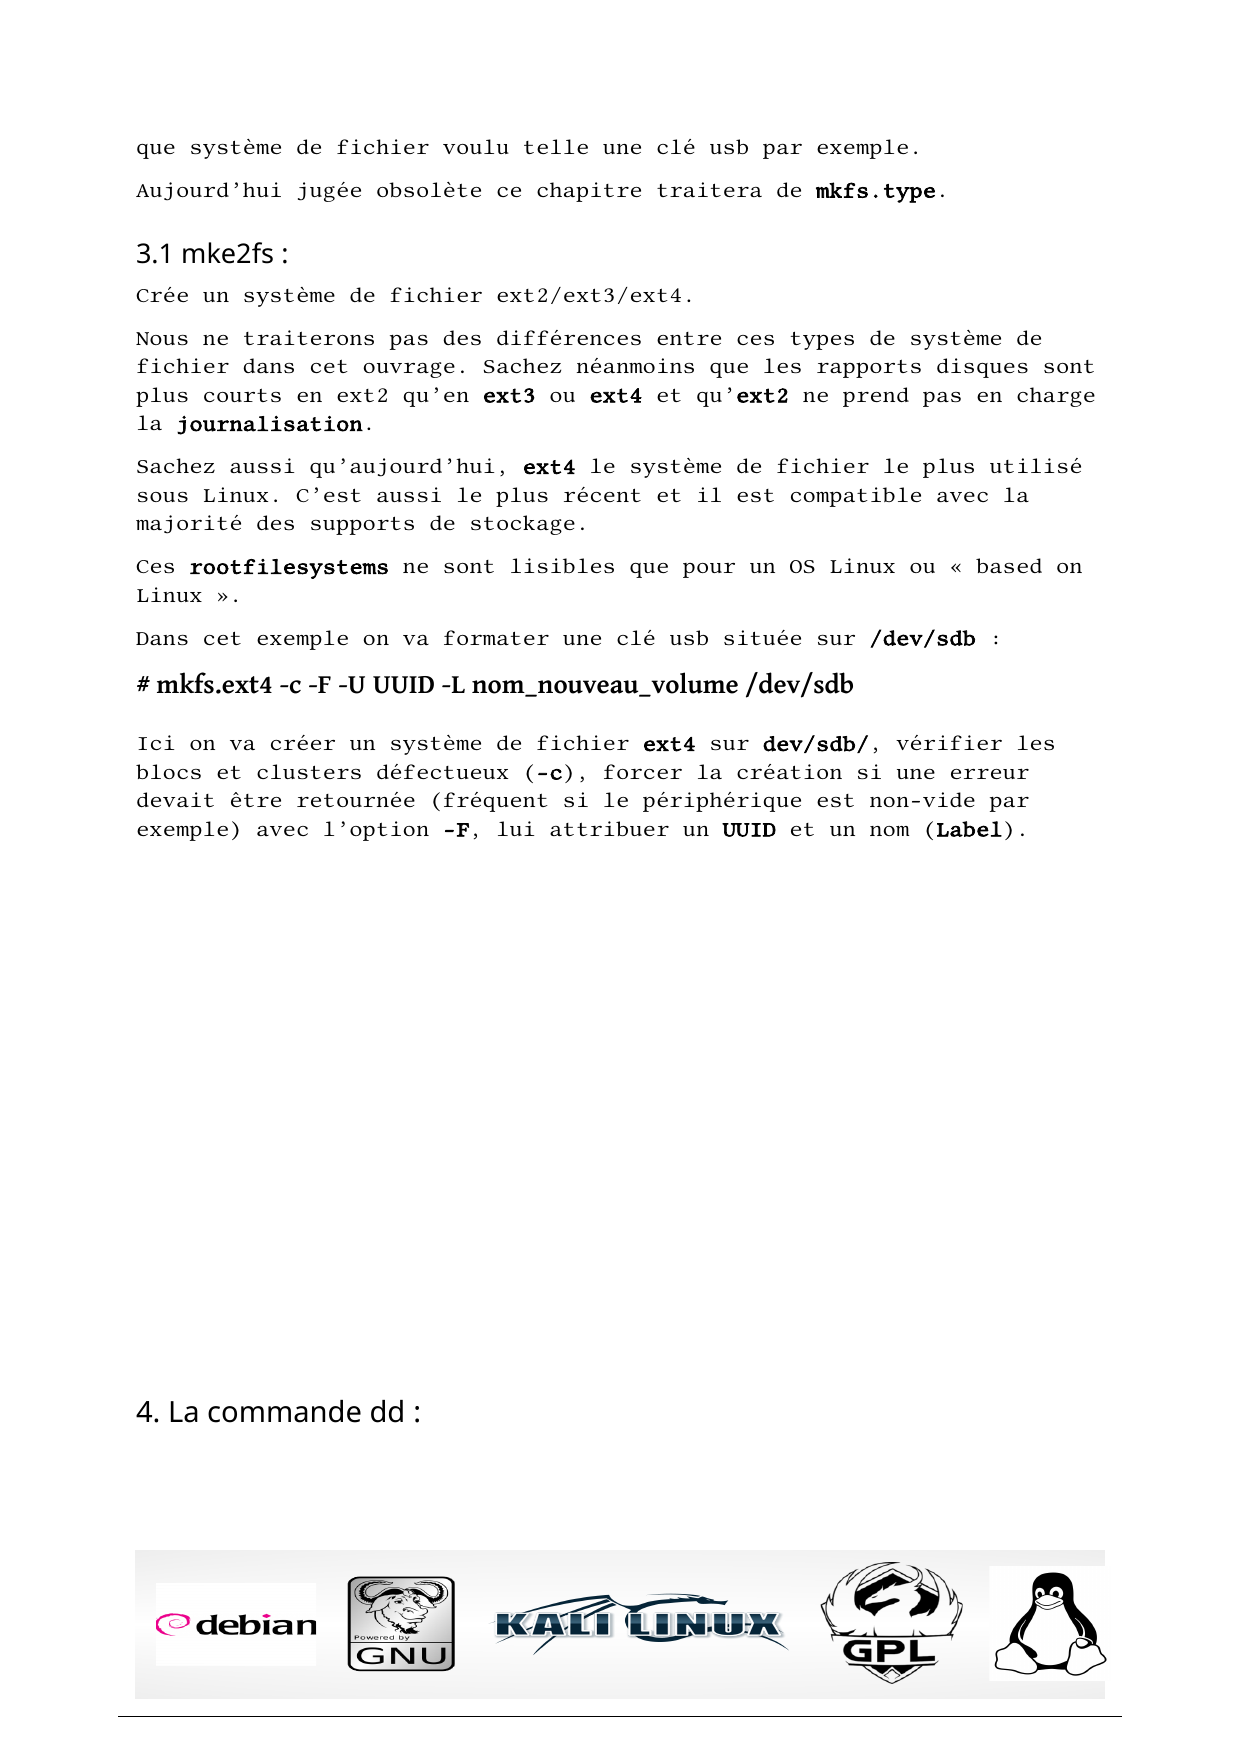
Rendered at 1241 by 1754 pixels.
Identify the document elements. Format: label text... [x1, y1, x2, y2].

picture [989, 1566, 1112, 1681]
subtitle 4. La commande dd : [136, 1391, 1104, 1431]
text Ces rootfilesystems ne sont lisibles que pour un OS Linux ou « based on Linux ». [136, 555, 1104, 607]
text Sachez aussi qu’aujourd’hui, ext4 le système de fichier le plus utilisé sous Linux. C’est aussi le plus récent et il est compatible avec la majorité des supports de stockage. [136, 455, 1104, 536]
text Aujourd’hui jugée obsolète ce chapitre traitera de mkfs.type. [136, 179, 1104, 203]
picture [341, 1573, 460, 1674]
picture [476, 1579, 799, 1670]
text Dans cet exemple on va formater une clé usb située sur /dev/sdb : [136, 626, 1104, 650]
text Crée un système de fichier ext2/ext3/ext4. [136, 284, 1104, 307]
text Nous ne traiterons pas des différences entre ces types de système de fichier dans cet ouvrage. Sachez néanmoins que les rapports disques sont plus courts en ext2 qu’en ext3 ou ext4 et qu’ext2 ne prend pas en charge la journalisation. [136, 327, 1104, 436]
text # mkfs.ext4 -c -F -U UUID -L nom_nouveau_volume /dev/sdb [136, 669, 1104, 701]
text Ici on va créer un système de fichier ext4 sur dev/sdb/, vérifier les blocs et clusters défectueux (-c), forcer la création si une erreur devait être retournée (fréquent si le périphérique est non-vide par exemple) avec l’option -F, lui attribuer un UUID et un nom (Label). [136, 732, 1104, 841]
picture [156, 1583, 317, 1666]
subtitle 3.1 mke2fs : [136, 234, 1104, 271]
text que système de fichier voulu telle une clé usb par exemple. [136, 136, 1104, 159]
picture [820, 1562, 963, 1684]
